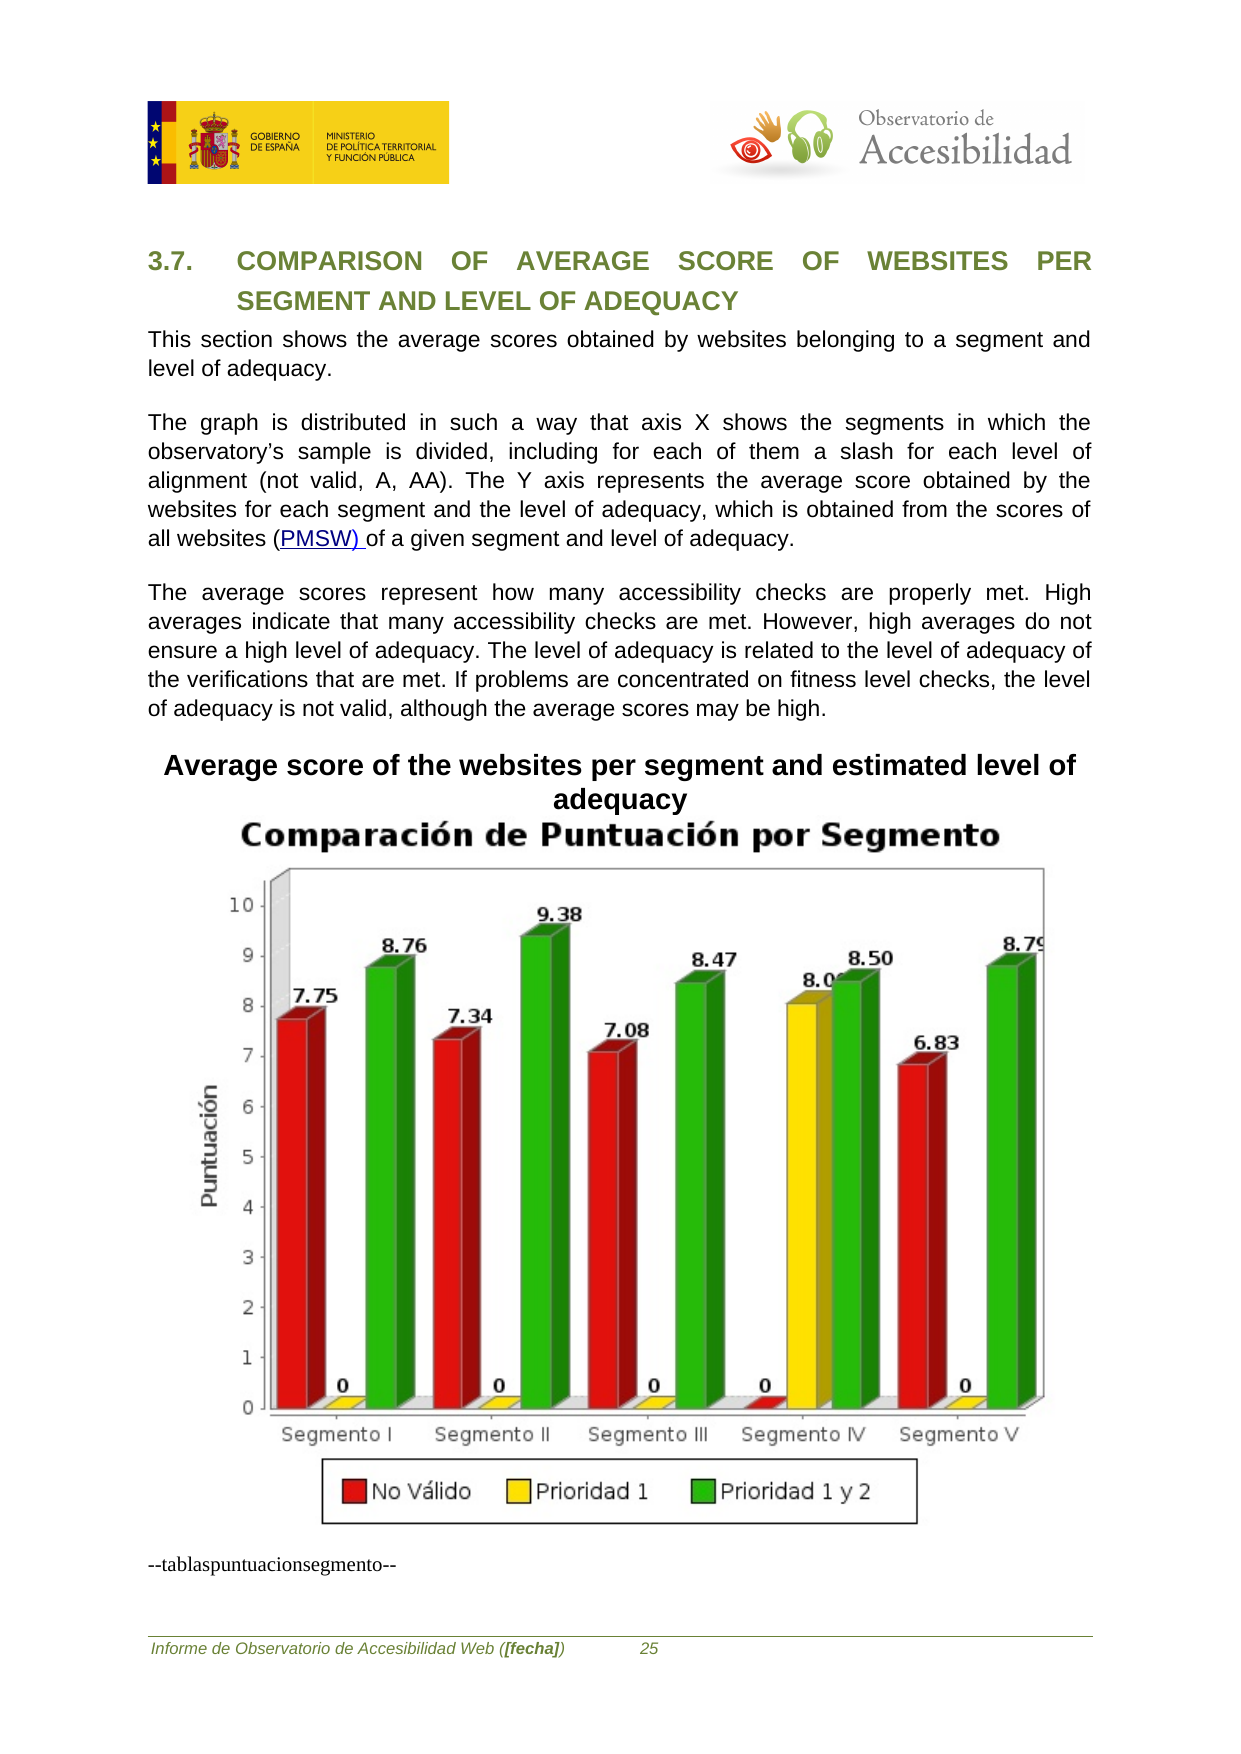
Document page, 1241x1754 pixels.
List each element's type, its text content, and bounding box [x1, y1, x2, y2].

text This section shows the average scores obtained by websites belonging to a segment and level of adequacy. [148, 326, 1092, 381]
picture [178, 815, 1062, 1526]
text --tablaspuntuacionsegmento-- [148, 1552, 1092, 1576]
picture [147, 101, 450, 184]
subtitle comparison of average score of websites per segment and level of adequacy [148, 245, 1092, 317]
picture [710, 101, 1086, 184]
text The graph is distributed in such a way that axis X shows the segments in which the observatory’s sample is divided, including for each of them a slash for each level of alignment (not valid, A, AA). The Y axis represents the average score obtained by the websites for each segment and the level of adequacy, which is obtained from the scores of all websites (PMSW) of a given segment and level of adequacy. [148, 409, 1092, 551]
text The average scores represent how many accessibility checks are properly met. High averages indicate that many accessibility checks are met. However, high averages do not ensure a high level of adequacy. The level of adequacy is related to the level of adequacy of the verifications that are met. If problems are concentrated on fitness level checks, the level of adequacy is not valid, although the average scores may be high. [148, 579, 1092, 721]
text Average score of the websites per segment and estimated level of adequacy [148, 748, 1092, 816]
